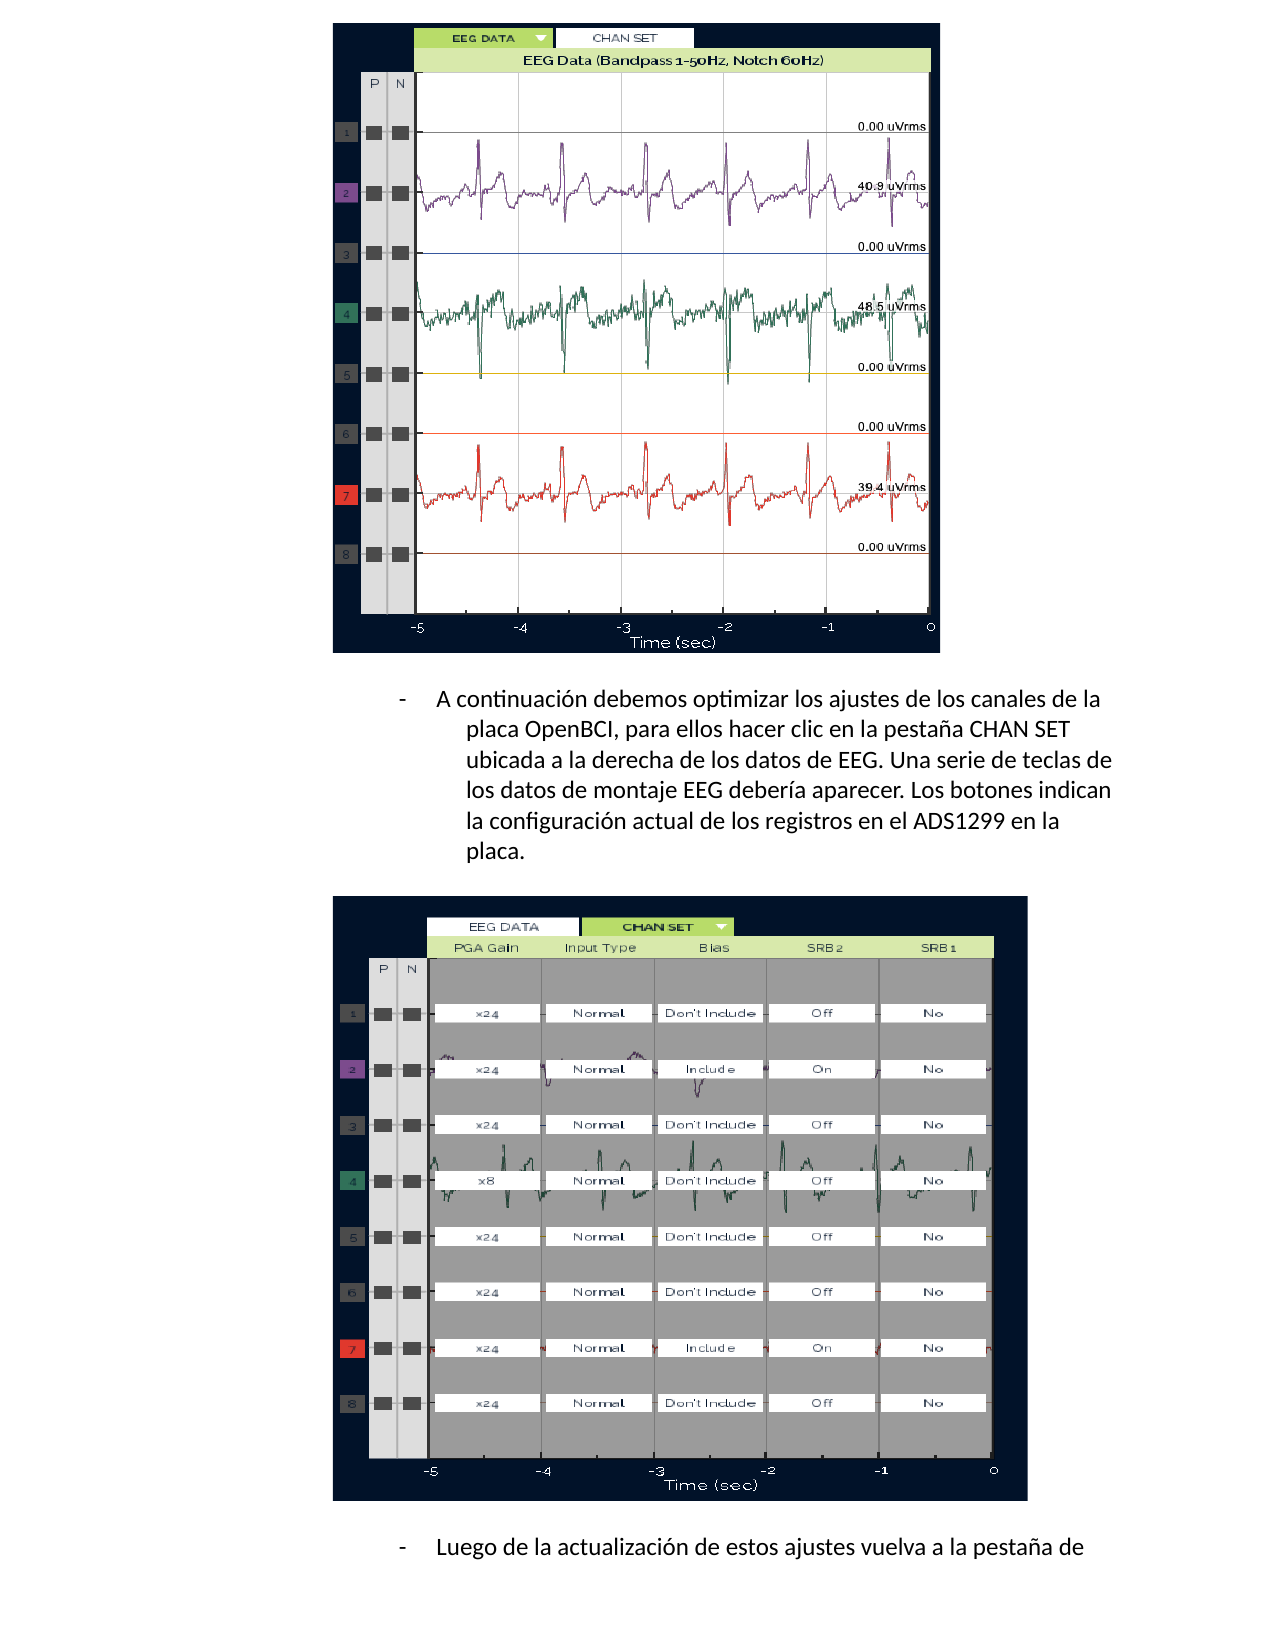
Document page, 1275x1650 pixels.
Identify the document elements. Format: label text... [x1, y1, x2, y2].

list Luego de la actualización de estos ajustes vuelva a la pestaña de [399, 1531, 1122, 1561]
list A continuación debemos optimizar los ajustes de los canales de la placa OpenBCI, para ellos hacer clic en la pestaña CHAN SET ubicada a la derecha de los datos de EEG. Una serie de teclas de los datos de montaje EEG debería aparecer. Los botones indican la configuración actual de los registros en el ADS1299 en la placa. [399, 683, 1122, 866]
